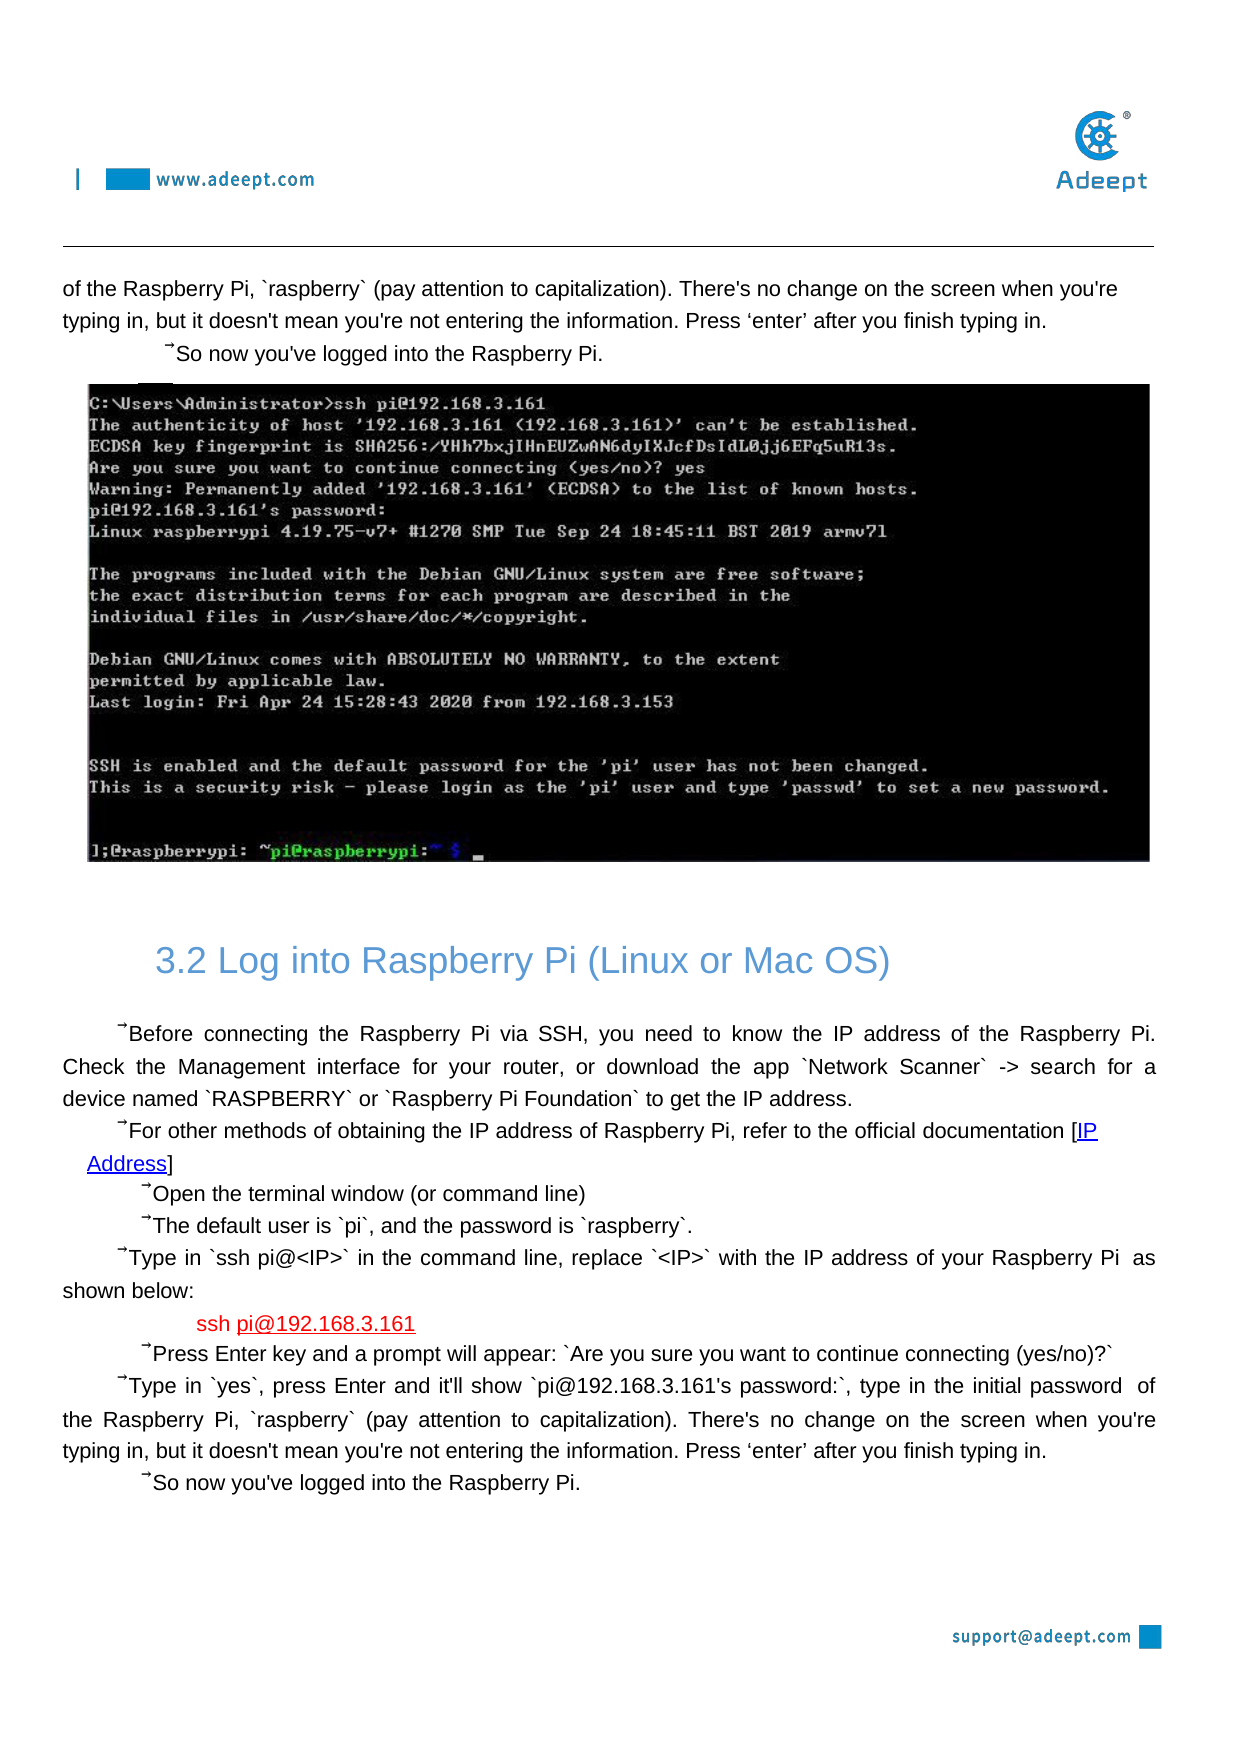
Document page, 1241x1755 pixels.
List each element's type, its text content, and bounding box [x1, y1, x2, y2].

text ⃗Before connecting the Raspberry Pi via SSH, you need to know the IP address of the Raspberry Pi. Check the Management interface for your router, or download the app `Network Scanner` -> search for a device named `RASPBERRY` or `Raspberry Pi Foundation` to get the IP address. [62, 1018, 1157, 1111]
text ⃗The default user is `pi`, and the password is `raspberry`. [152, 1210, 1178, 1240]
text ssh pi@192.168.3.161 [196, 1311, 1178, 1336]
text Address] [87, 1151, 1178, 1176]
text ⃗Press Enter key and a prompt will appear: `Are you sure you want to continue connecting (yes/no)?` [152, 1338, 1178, 1368]
list Log into Raspberry Pi (Linux or Mac OS) [155, 938, 1178, 981]
text ⃗Type in `ssh pi@<IP>` in the command line, replace `<IP>` with the IP address of your Raspberry Pi as shown below: [62, 1242, 1156, 1303]
text ⃗For other methods of obtaining the IP address of Raspberry Pi, refer to the official documentation [IP [62, 1117, 1178, 1143]
text of the Raspberry Pi, `raspberry` (pay attention to capitalization). There's no change on the screen when you're typing in, but it doesn't mean you're not entering the information. Press ‘enter’ after you finish typing in. [62, 276, 1160, 334]
text ⃗Type in `yes`, press Enter and it'll show `pi@192.168.3.161's password:`, type in the initial password of the Raspberry Pi, `raspberry` (pay attention to capitalization). There's no change on the screen when you're typing in, but it doesn't mean you're not entering the information. Press ‘enter’ after you finish typing in. [62, 1370, 1156, 1463]
text ⃗So now you've logged into the Raspberry Pi. [153, 341, 626, 366]
text ⃗So now you've logged into the Raspberry Pi. [152, 1470, 1178, 1496]
text ⃗Open the terminal window (or command line) [152, 1178, 1178, 1208]
